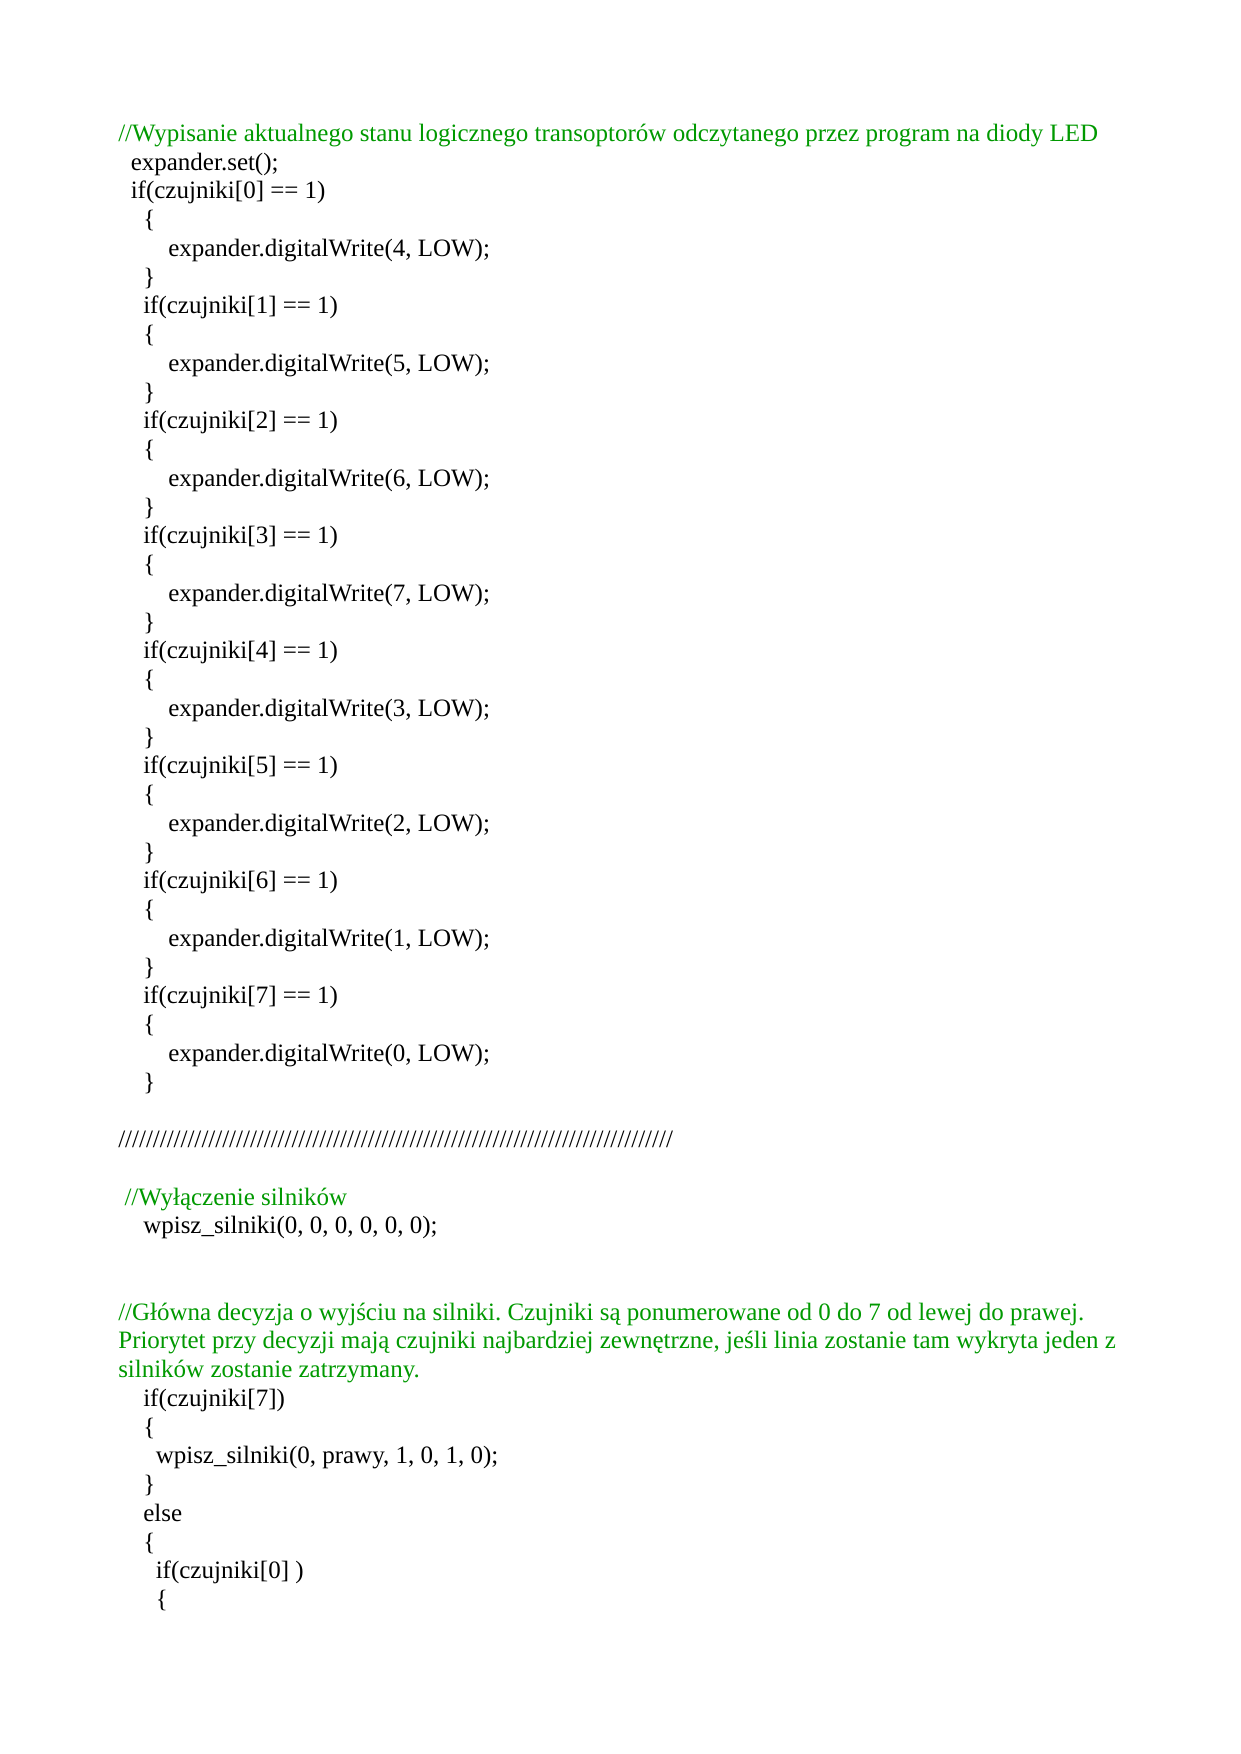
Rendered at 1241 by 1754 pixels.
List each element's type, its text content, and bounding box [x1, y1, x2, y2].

text { [118, 1584, 1122, 1613]
text { [118, 1412, 1122, 1441]
text { [118, 779, 1122, 808]
text expander.digitalWrite(2, LOW); [118, 808, 1122, 837]
text { [118, 549, 1122, 578]
text { [118, 1009, 1122, 1038]
text } [118, 837, 1122, 866]
text expander.digitalWrite(7, LOW); [118, 578, 1122, 607]
text wpisz_silniki(0, prawy, 1, 0, 1, 0); [118, 1441, 1122, 1469]
text } [118, 607, 1122, 636]
text { [118, 1527, 1122, 1556]
text if(czujniki[1] == 1) [118, 291, 1122, 319]
text expander.digitalWrite(3, LOW); [118, 693, 1122, 722]
text else [118, 1498, 1122, 1527]
text } [118, 377, 1122, 406]
text } [118, 952, 1122, 981]
text { [118, 204, 1122, 233]
text wpisz_silniki(0, 0, 0, 0, 0, 0); [118, 1211, 1122, 1239]
text expander.digitalWrite(0, LOW); [118, 1038, 1122, 1067]
text //Główna decyzja o wyjściu na silniki. Czujniki są ponumerowane od 0 do 7 od lewej do prawej. Priorytet przy decyzji mają czujniki najbardziej zewnętrzne, jeśli linia zostanie tam wykryta jeden z silników zostanie zatrzymany. [118, 1297, 1122, 1383]
text { [118, 894, 1122, 923]
text if(czujniki[3] == 1) [118, 521, 1122, 549]
text if(czujniki[7]) [118, 1383, 1122, 1412]
text //Wypisanie aktualnego stanu logicznego transoptorów odczytanego przez program na diody LED [118, 118, 1122, 147]
text { [118, 319, 1122, 348]
text if(czujniki[7] == 1) [118, 981, 1122, 1009]
text //Wyłączenie silników [118, 1182, 1122, 1211]
text { [118, 434, 1122, 463]
text } [118, 1067, 1122, 1096]
text expander.digitalWrite(6, LOW); [118, 463, 1122, 492]
text if(czujniki[5] == 1) [118, 751, 1122, 779]
text if(czujniki[0] ) [118, 1556, 1122, 1584]
text expander.digitalWrite(4, LOW); [118, 233, 1122, 262]
text if(czujniki[6] == 1) [118, 866, 1122, 894]
text if(czujniki[0] == 1) [118, 176, 1122, 204]
text //////////////////////////////////////////////////////////////////////////////// [118, 1124, 1122, 1153]
text } [118, 262, 1122, 291]
text if(czujniki[2] == 1) [118, 406, 1122, 434]
text if(czujniki[4] == 1) [118, 636, 1122, 664]
text expander.set(); [118, 147, 1122, 176]
text expander.digitalWrite(1, LOW); [118, 923, 1122, 952]
text { [118, 664, 1122, 693]
text } [118, 1469, 1122, 1498]
text expander.digitalWrite(5, LOW); [118, 348, 1122, 377]
text } [118, 722, 1122, 751]
text } [118, 492, 1122, 521]
